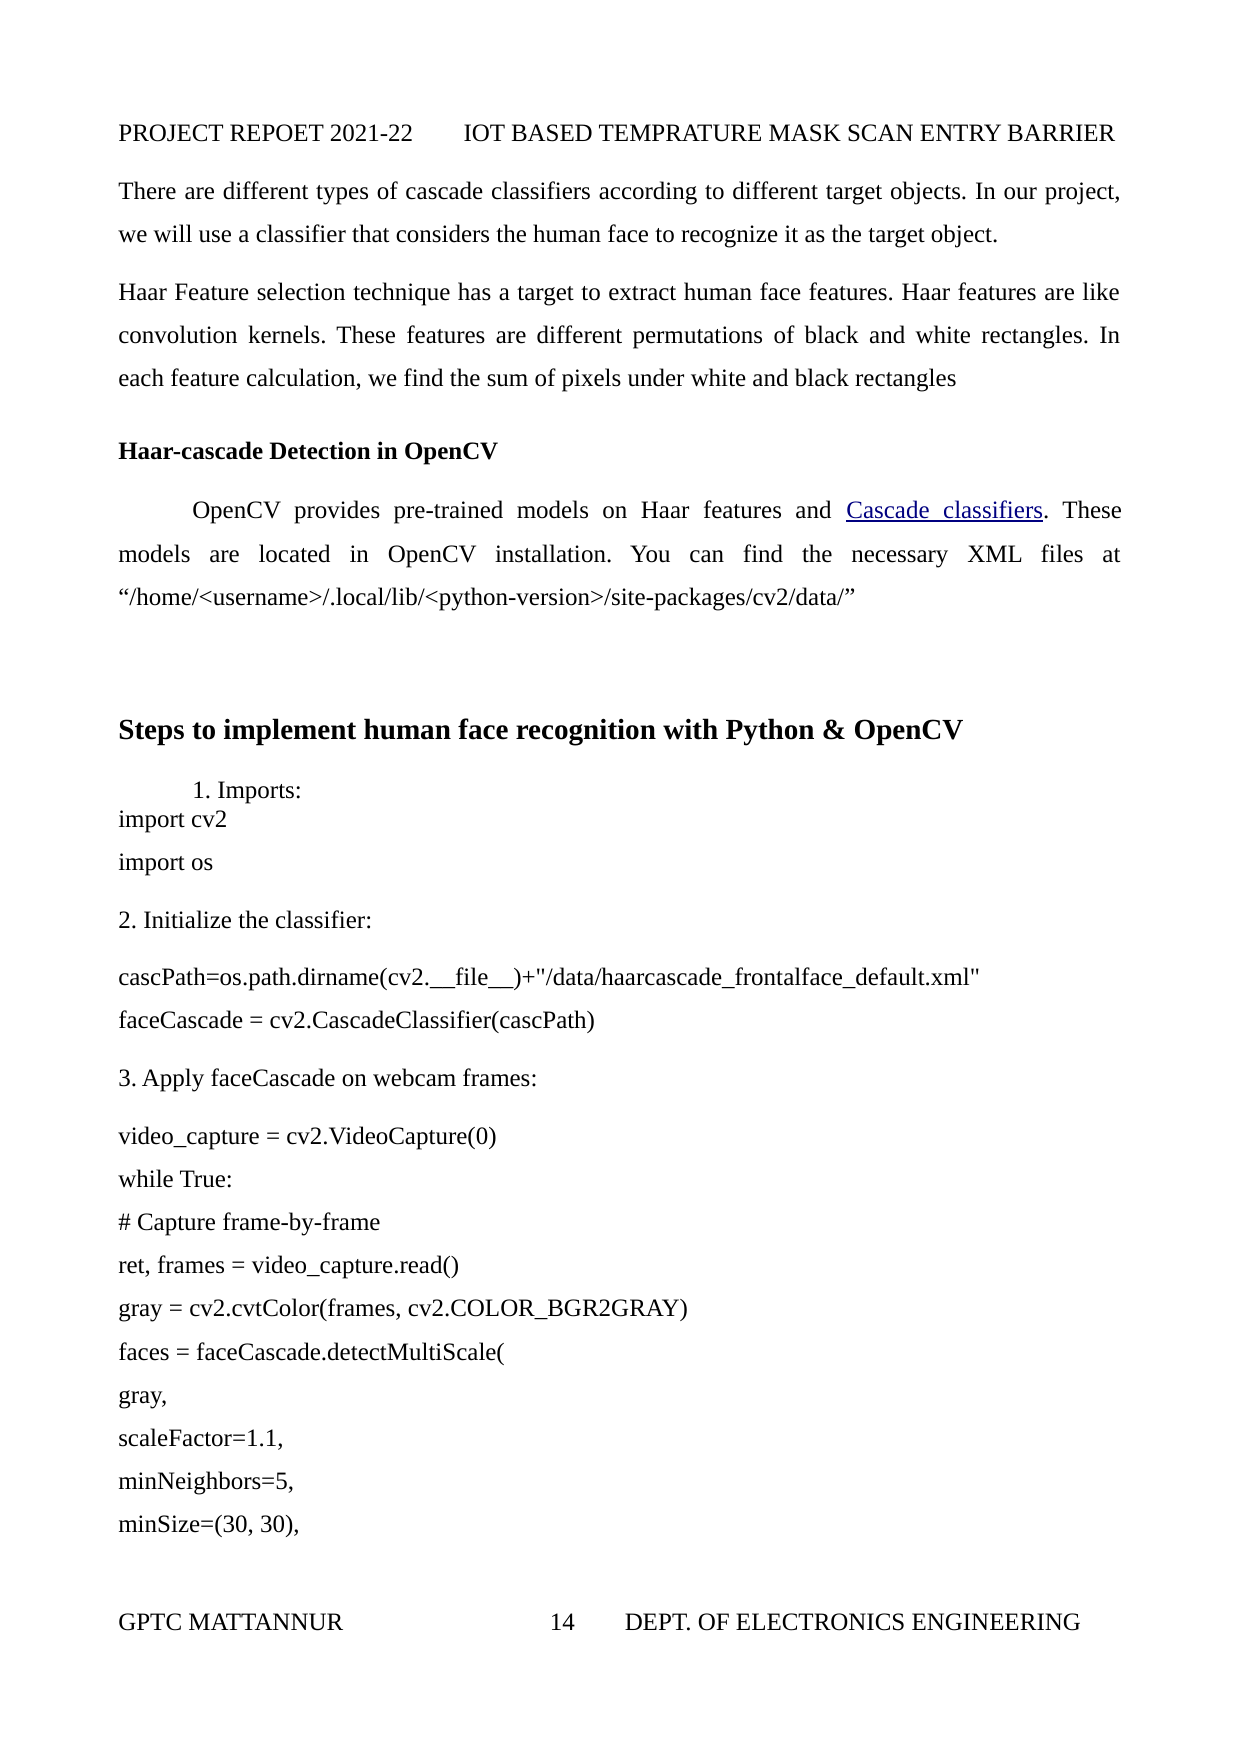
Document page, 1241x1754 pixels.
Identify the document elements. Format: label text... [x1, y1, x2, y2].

text ret, frames = video_capture.read() [118, 1250, 1122, 1279]
text 1. Imports: [118, 775, 1122, 804]
text while True: [118, 1164, 1122, 1193]
text faceCascade = cv2.CascadeClassifier(cascPath) [118, 1006, 1122, 1034]
text import cv2 [118, 804, 1122, 833]
subtitle Haar-cascade Detection in OpenCV [118, 436, 1122, 464]
text scaleFactor=1.1, [118, 1423, 1122, 1452]
text gray = cv2.cvtColor(frames, cv2.COLOR_BGR2GRAY) [118, 1293, 1122, 1322]
text 2. Initialize the classifier: [118, 905, 1122, 933]
text 3. Apply faceCascade on webcam frames: [118, 1063, 1122, 1092]
subtitle Steps to implement human face recognition with Python & OpenCV [118, 712, 1122, 746]
text # Capture frame-by-frame [118, 1207, 1122, 1236]
text OpenCV provides pre-trained models on Haar features and Cascade classifiers. These models are located in OpenCV installation. You can find the necessary XML files at “/home/<username>/.local/lib/<python-version>/site-packages/cv2/data/” [118, 491, 1122, 611]
text gray, [118, 1380, 1122, 1408]
text minNeighbors=5, [118, 1466, 1122, 1495]
text video_capture = cv2.VideoCapture(0) [118, 1121, 1122, 1150]
text minSize=(30, 30), [118, 1509, 1122, 1538]
text Haar Feature selection technique has a target to extract human face features. Haar features are like convolution kernels. These features are different permutations of black and white rectangles. In each feature calculation, we find the sum of pixels under white and black rectangles [118, 277, 1122, 392]
text There are different types of cascade classifiers according to different target objects. In our project, we will use a classifier that considers the human face to recognize it as the target object. [118, 176, 1122, 248]
text import os [118, 847, 1122, 876]
text cascPath=os.path.dirname(cv2.__file__)+"/data/haarcascade_frontalface_default.xml" [118, 962, 1122, 991]
text faces = faceCascade.detectMultiScale( [118, 1337, 1122, 1365]
